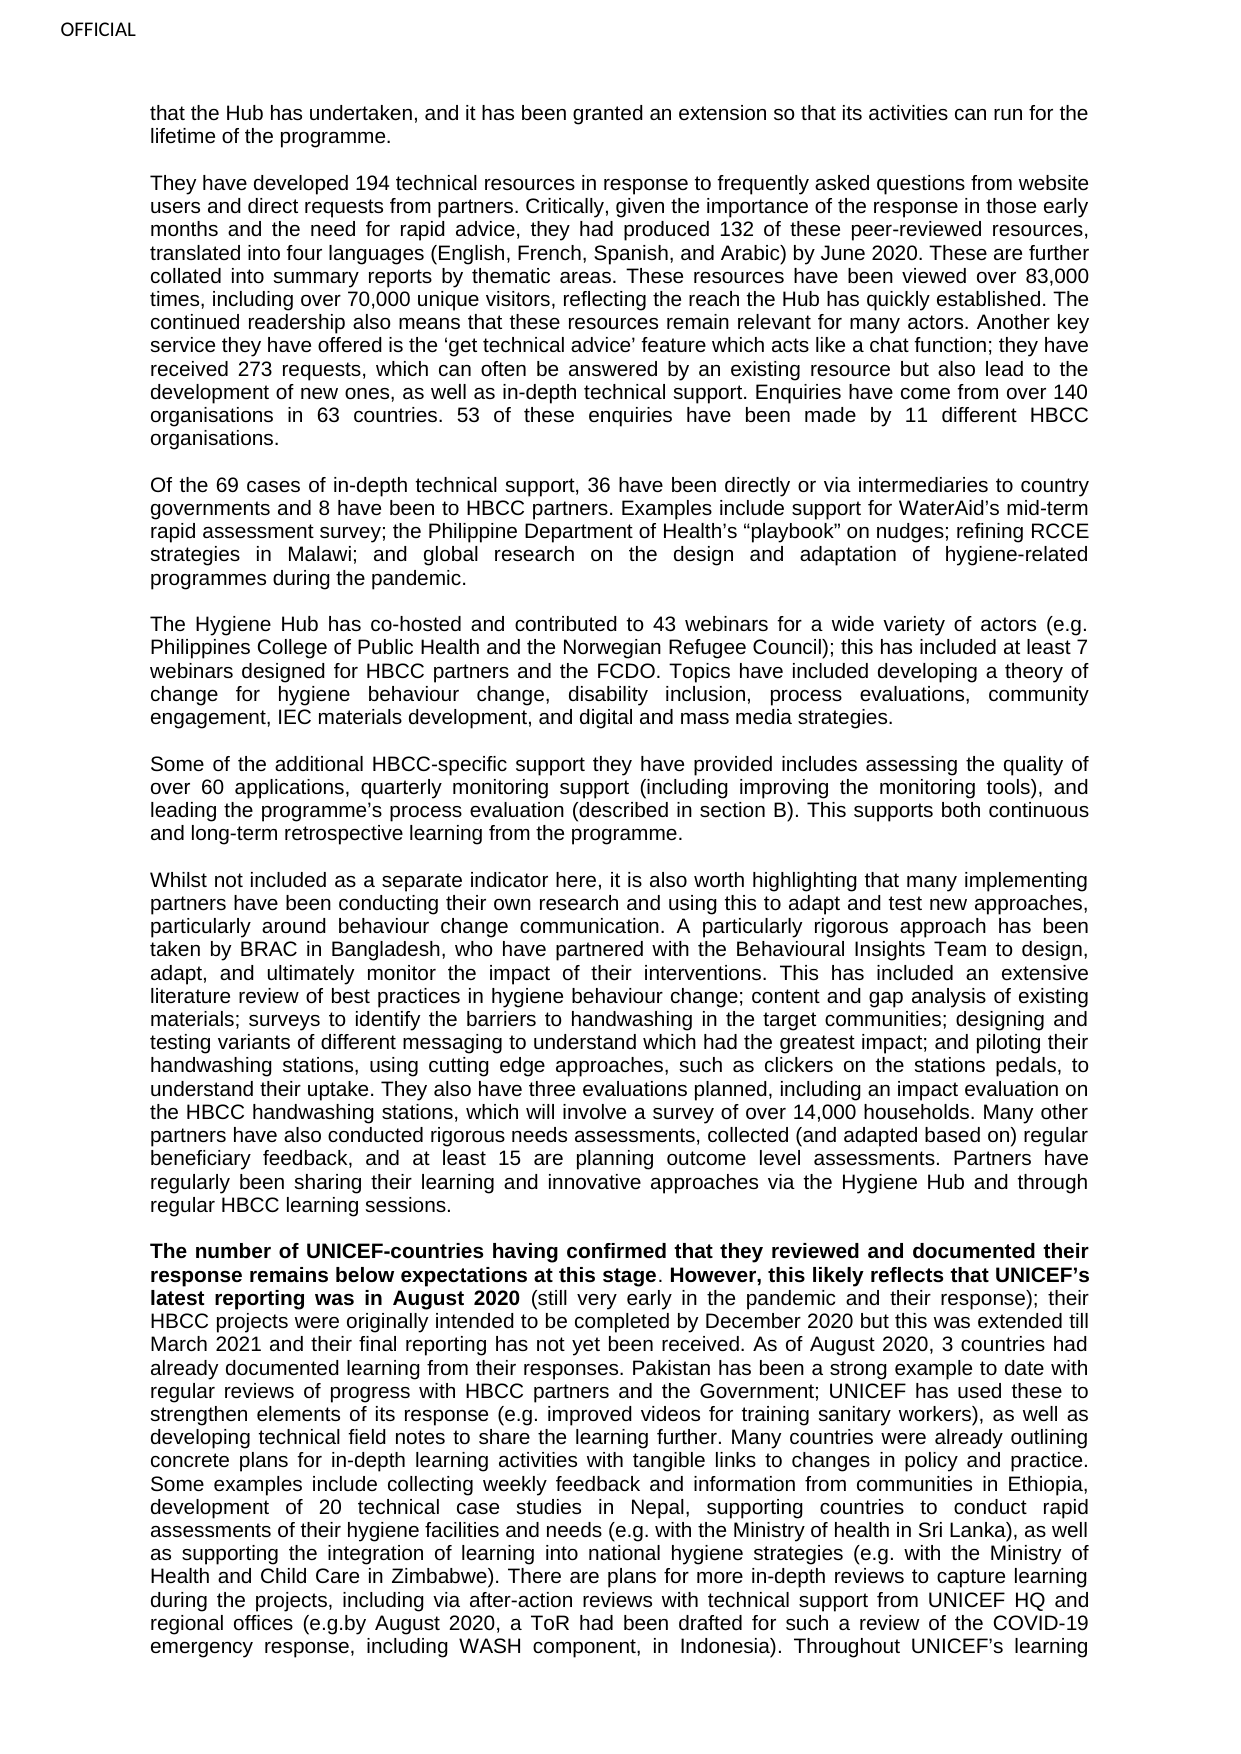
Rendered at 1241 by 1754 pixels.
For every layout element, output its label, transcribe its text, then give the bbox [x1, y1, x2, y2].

text Of the 69 cases of in-depth technical support, 36 have been directly or via intermediaries to country governments and 8 have been to HBCC partners. Examples include support for WaterAid’s mid-term rapid assessment survey; the Philippine Department of Health’s “playbook” on nudges; refining RCCE strategies in Malawi; and global research on the design and adaptation of hygiene-related programmes during the pandemic. [150, 473, 1090, 589]
text Some of the additional HBCC-specific support they have provided includes assessing the quality of over 60 applications, quarterly monitoring support (including improving the monitoring tools), and leading the programme’s process evaluation (described in section B). This supports both continuous and long-term retrospective learning from the programme. [150, 752, 1090, 845]
text that the Hub has undertaken, and it has been granted an extension so that its activities can run for the lifetime of the programme. [150, 102, 1090, 148]
text The Hygiene Hub has co-hosted and contributed to 43 webinars for a wide variety of actors (e.g. Philippines College of Public Health and the Norwegian Refugee Council); this has included at least 7 webinars designed for HBCC partners and the FCDO. Topics have included developing a theory of change for hygiene behaviour change, disability inclusion, process evaluations, community engagement, IEC materials development, and digital and mass media strategies. [150, 613, 1090, 729]
text Whilst not included as a separate indicator here, it is also worth highlighting that many implementing partners have been conducting their own research and using this to adapt and test new approaches, particularly around behaviour change communication. A particularly rigorous approach has been taken by BRAC in Bangladesh, who have partnered with the Behavioural Insights Team to design, adapt, and ultimately monitor the impact of their interventions. This has included an extensive literature review of best practices in hygiene behaviour change; content and gap analysis of existing materials; surveys to identify the barriers to handwashing in the target communities; designing and testing variants of different messaging to understand which had the greatest impact; and piloting their handwashing stations, using cutting edge approaches, such as clickers on the stations pedals, to understand their uptake. They also have three evaluations planned, including an impact evaluation on the HBCC handwashing stations, which will involve a survey of over 14,000 households. Many other partners have also conducted rigorous needs assessments, collected (and adapted based on) regular beneficiary feedback, and at least 15 are planning outcome level assessments. Partners have regularly been sharing their learning and innovative approaches via the Hygiene Hub and through regular HBCC learning sessions. [150, 868, 1090, 1217]
text The number of UNICEF-countries having confirmed that they reviewed and documented their response remains below expectations at this stage. However, this likely reflects that UNICEF’s latest reporting was in August 2020 (still very early in the pandemic and their response); their HBCC projects were originally intended to be completed by December 2020 but this was extended till March 2021 and their final reporting has not yet been received. As of August 2020, 3 countries had already documented learning from their responses. Pakistan has been a strong example to date with regular reviews of progress with HBCC partners and the Government; UNICEF has used these to strengthen elements of its response (e.g. improved videos for training sanitary workers), as well as developing technical field notes to share the learning further. Many countries were already outlining concrete plans for in-depth learning activities with tangible links to changes in policy and practice. Some examples include collecting weekly feedback and information from communities in Ethiopia, development of 20 technical case studies in Nepal, supporting countries to conduct rapid assessments of their hygiene facilities and needs (e.g. with the Ministry of health in Sri Lanka), as well as supporting the integration of learning into national hygiene strategies (e.g. with the Ministry of Health and Child Care in Zimbabwe). There are plans for more in-depth reviews to capture learning during the projects, including via after-action reviews with technical support from UNICEF HQ and regional offices (e.g.by August 2020, a ToR had been drafted for such a review of the COVID-19 emergency response, including WASH component, in Indonesia). Throughout UNICEF’s learning [150, 1240, 1090, 1658]
text They have developed 194 technical resources in response to frequently asked questions from website users and direct requests from partners. Critically, given the importance of the response in those early months and the need for rapid advice, they had produced 132 of these peer-reviewed resources, translated into four languages (English, French, Spanish, and Arabic) by June 2020. These are further collated into summary reports by thematic areas. These resources have been viewed over 83,000 times, including over 70,000 unique visitors, reflecting the reach the Hub has quickly established. The continued readership also means that these resources remain relevant for many actors. Another key service they have offered is the ‘get technical advice’ feature which acts like a chat function; they have received 273 requests, which can often be answered by an existing resource but also lead to the development of new ones, as well as in-depth technical support. Enquiries have come from over 140 organisations in 63 countries. 53 of these enquiries have been made by 11 different HBCC organisations. [150, 171, 1090, 450]
